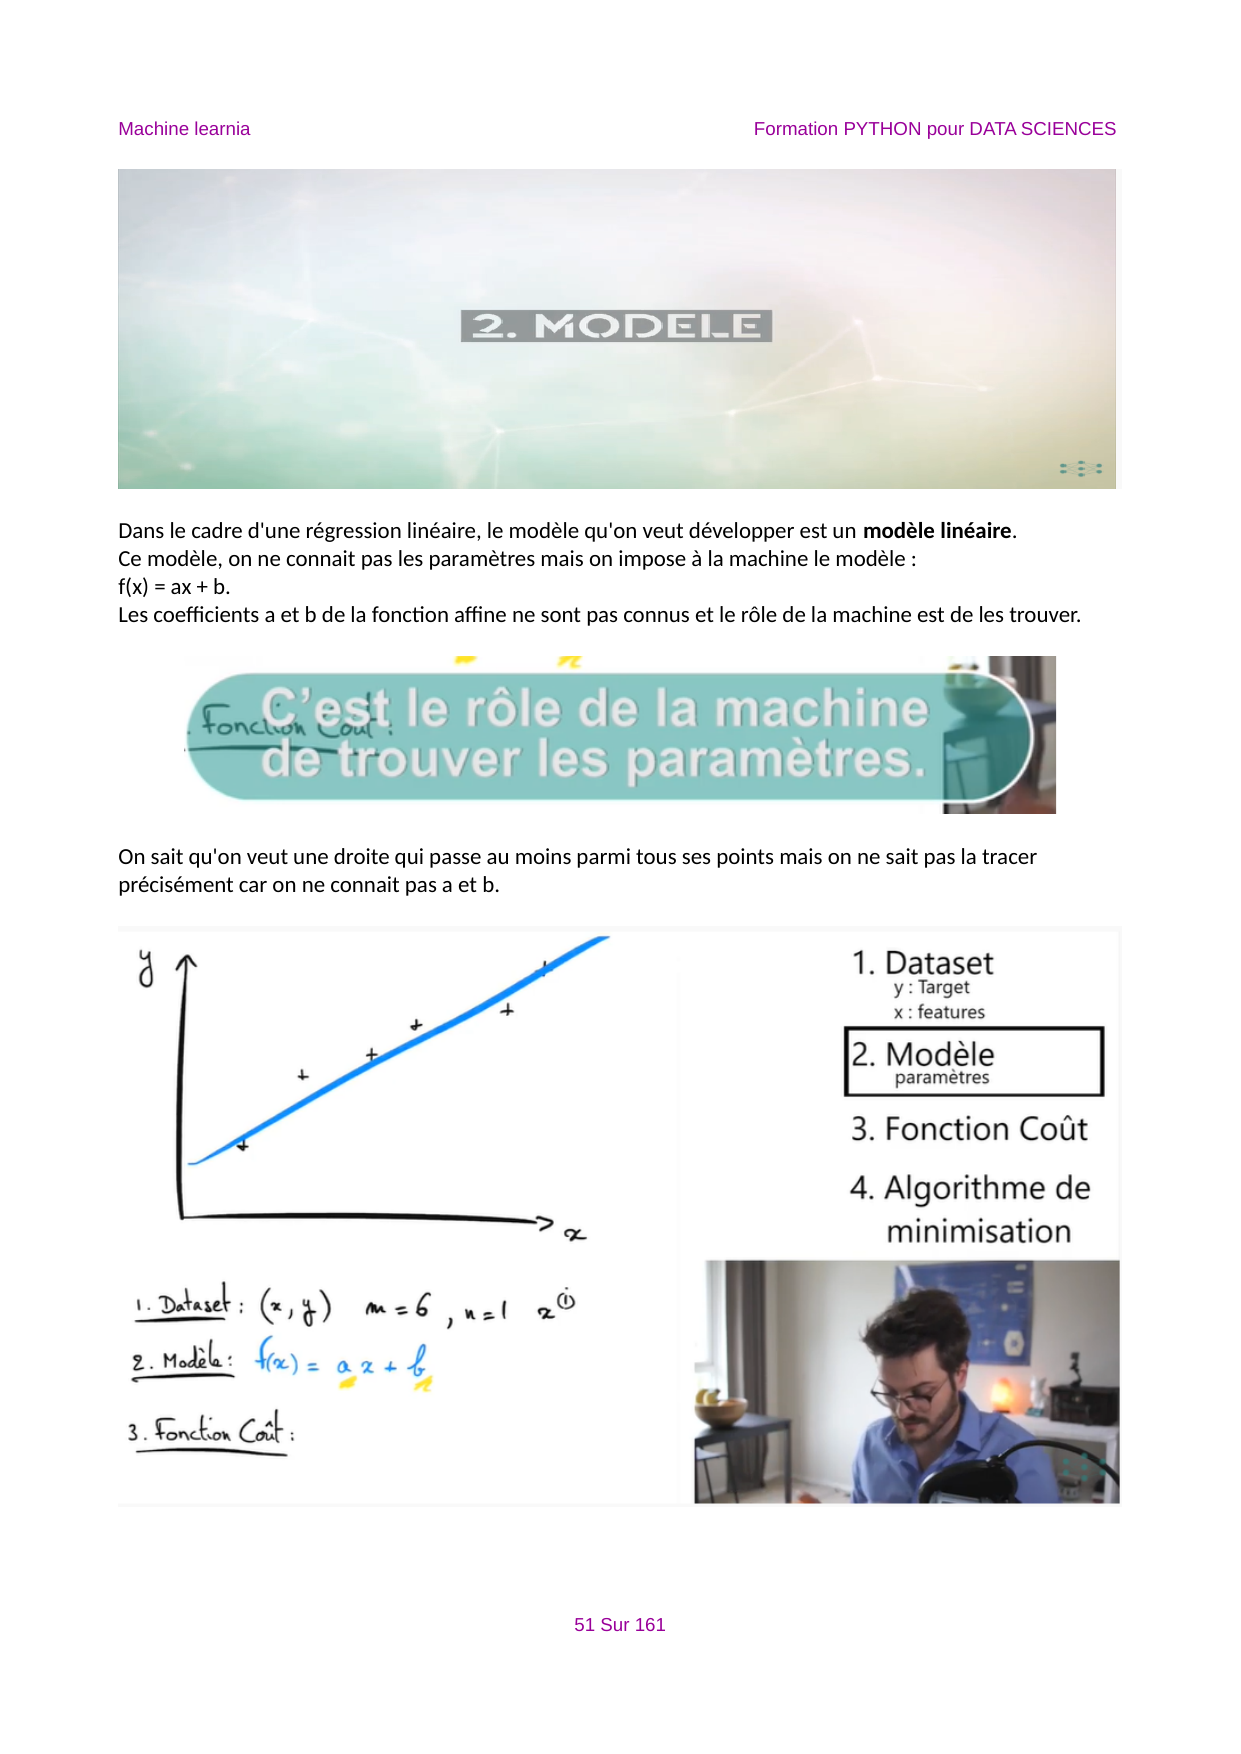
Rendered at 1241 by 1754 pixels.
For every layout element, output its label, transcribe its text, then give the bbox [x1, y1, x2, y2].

text f(x) = ax + b. [118, 572, 1122, 600]
picture [118, 169, 1122, 489]
text On sait qu'on veut une droite qui passe au moins parmi tous ses points mais on ne sait pas la tracer précisément car on ne connait pas a et b. [118, 842, 1122, 898]
picture [118, 926, 1122, 1507]
picture [184, 656, 1057, 814]
text Dans le cadre d'une régression linéaire, le modèle qu'on veut développer est un modèle linéaire. [118, 516, 1122, 544]
text Les coefficients a et b de la fonction affine ne sont pas connus et le rôle de la machine est de les trouver. [118, 600, 1122, 628]
text Ce modèle, on ne connait pas les paramètres mais on impose à la machine le modèle : [118, 544, 1122, 572]
